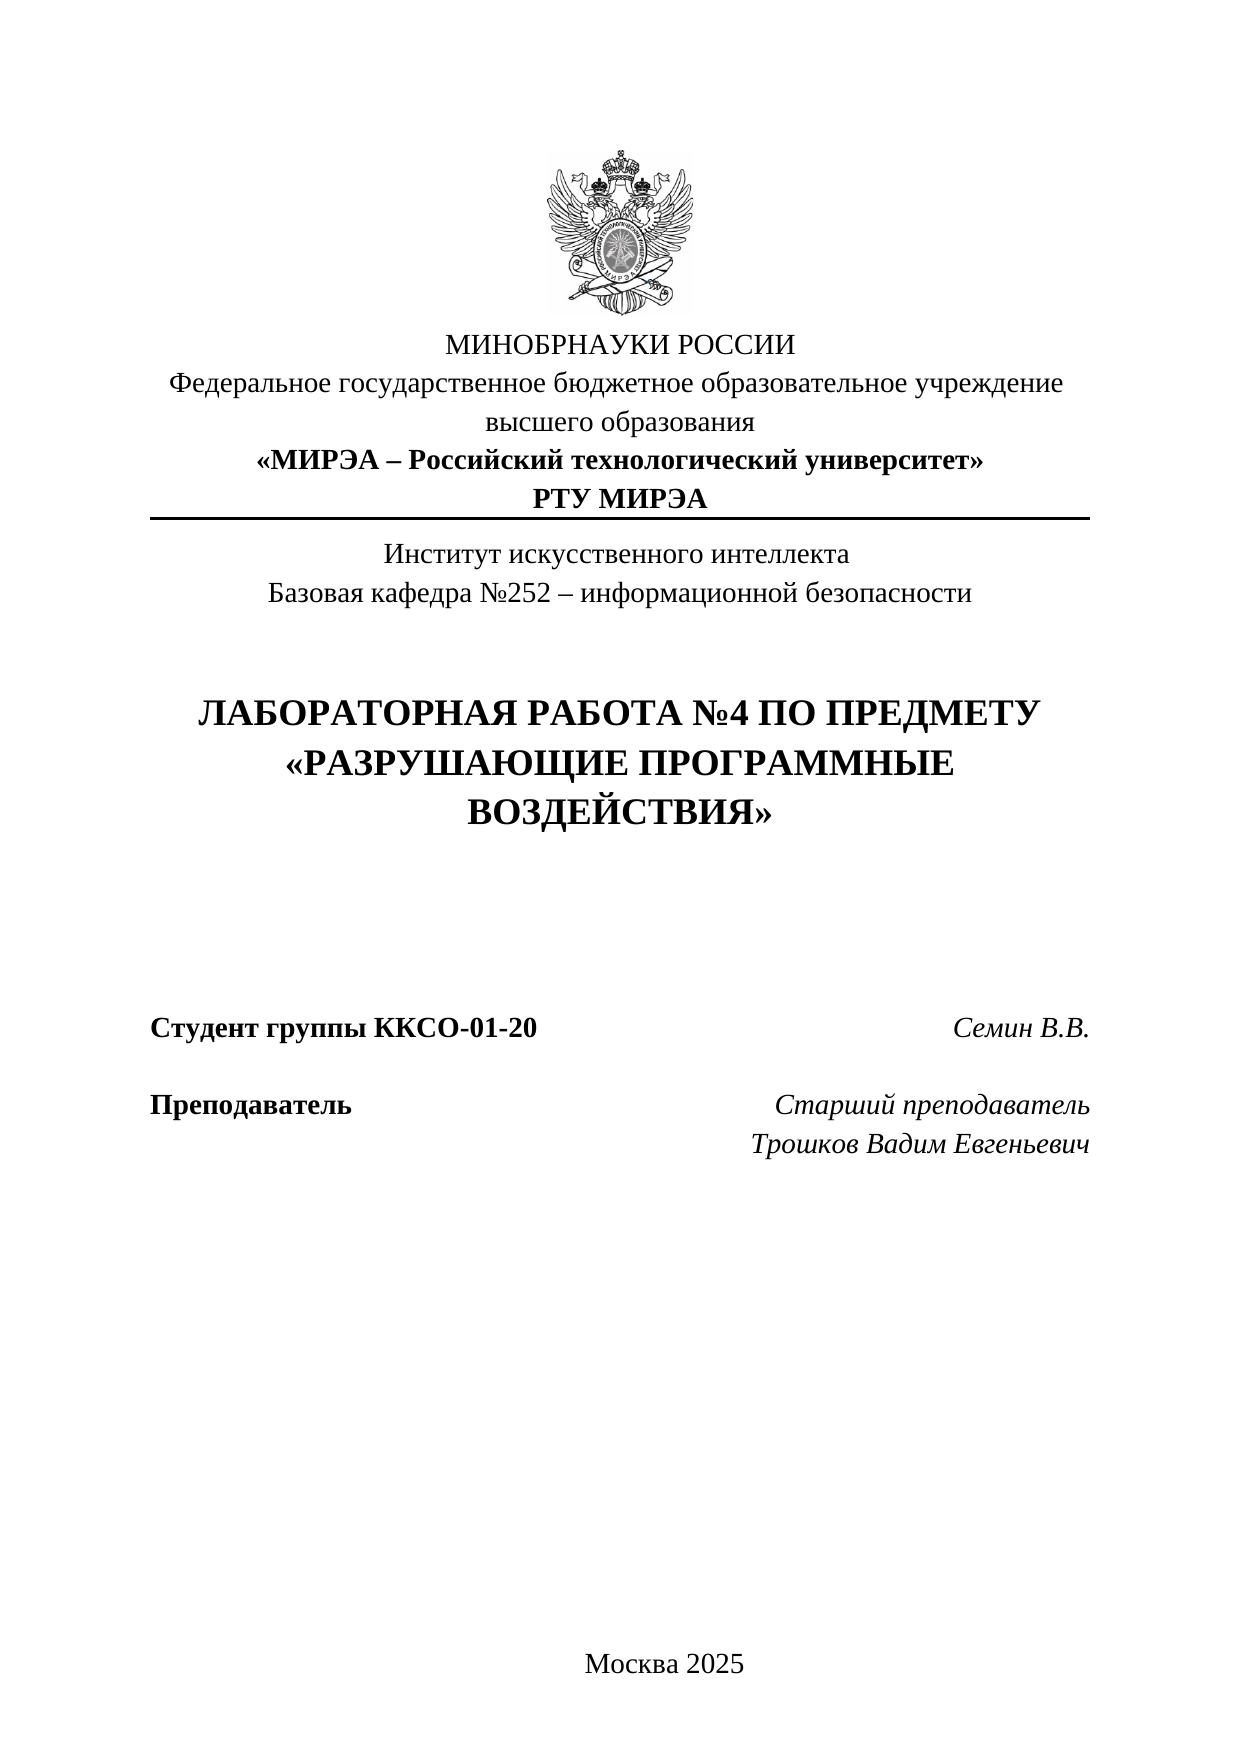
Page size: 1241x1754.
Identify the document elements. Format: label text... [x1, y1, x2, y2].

text ­ [150, 150, 1090, 322]
table_cell Старший преподаватель Трошков Вадим Евгеньевич [734, 1087, 1090, 1164]
text «МИРЭА – Российский технологический университет» [150, 442, 1090, 476]
table_cell Преподаватель [150, 1087, 634, 1164]
table_header Семин В.В. [734, 1010, 1090, 1087]
table_header Студент группы ККСО-01-20 [150, 1010, 634, 1087]
text Минобрнауки России [150, 327, 1090, 360]
text РТУ МИРЭА [150, 481, 1090, 517]
table_header [635, 1010, 734, 1087]
text Институт искусственного интеллекта Базовая кафедра №252 – информационной безопасности [150, 536, 1090, 608]
table_cell [635, 1087, 734, 1164]
text «Разрушающие программные воздействия» [150, 740, 1090, 833]
text Федеральное государственное бюджетное образовательное учреждение высшего образования [150, 365, 1090, 437]
text Лабораторная работа №4 по предмету [150, 691, 1090, 734]
picture [547, 150, 694, 316]
